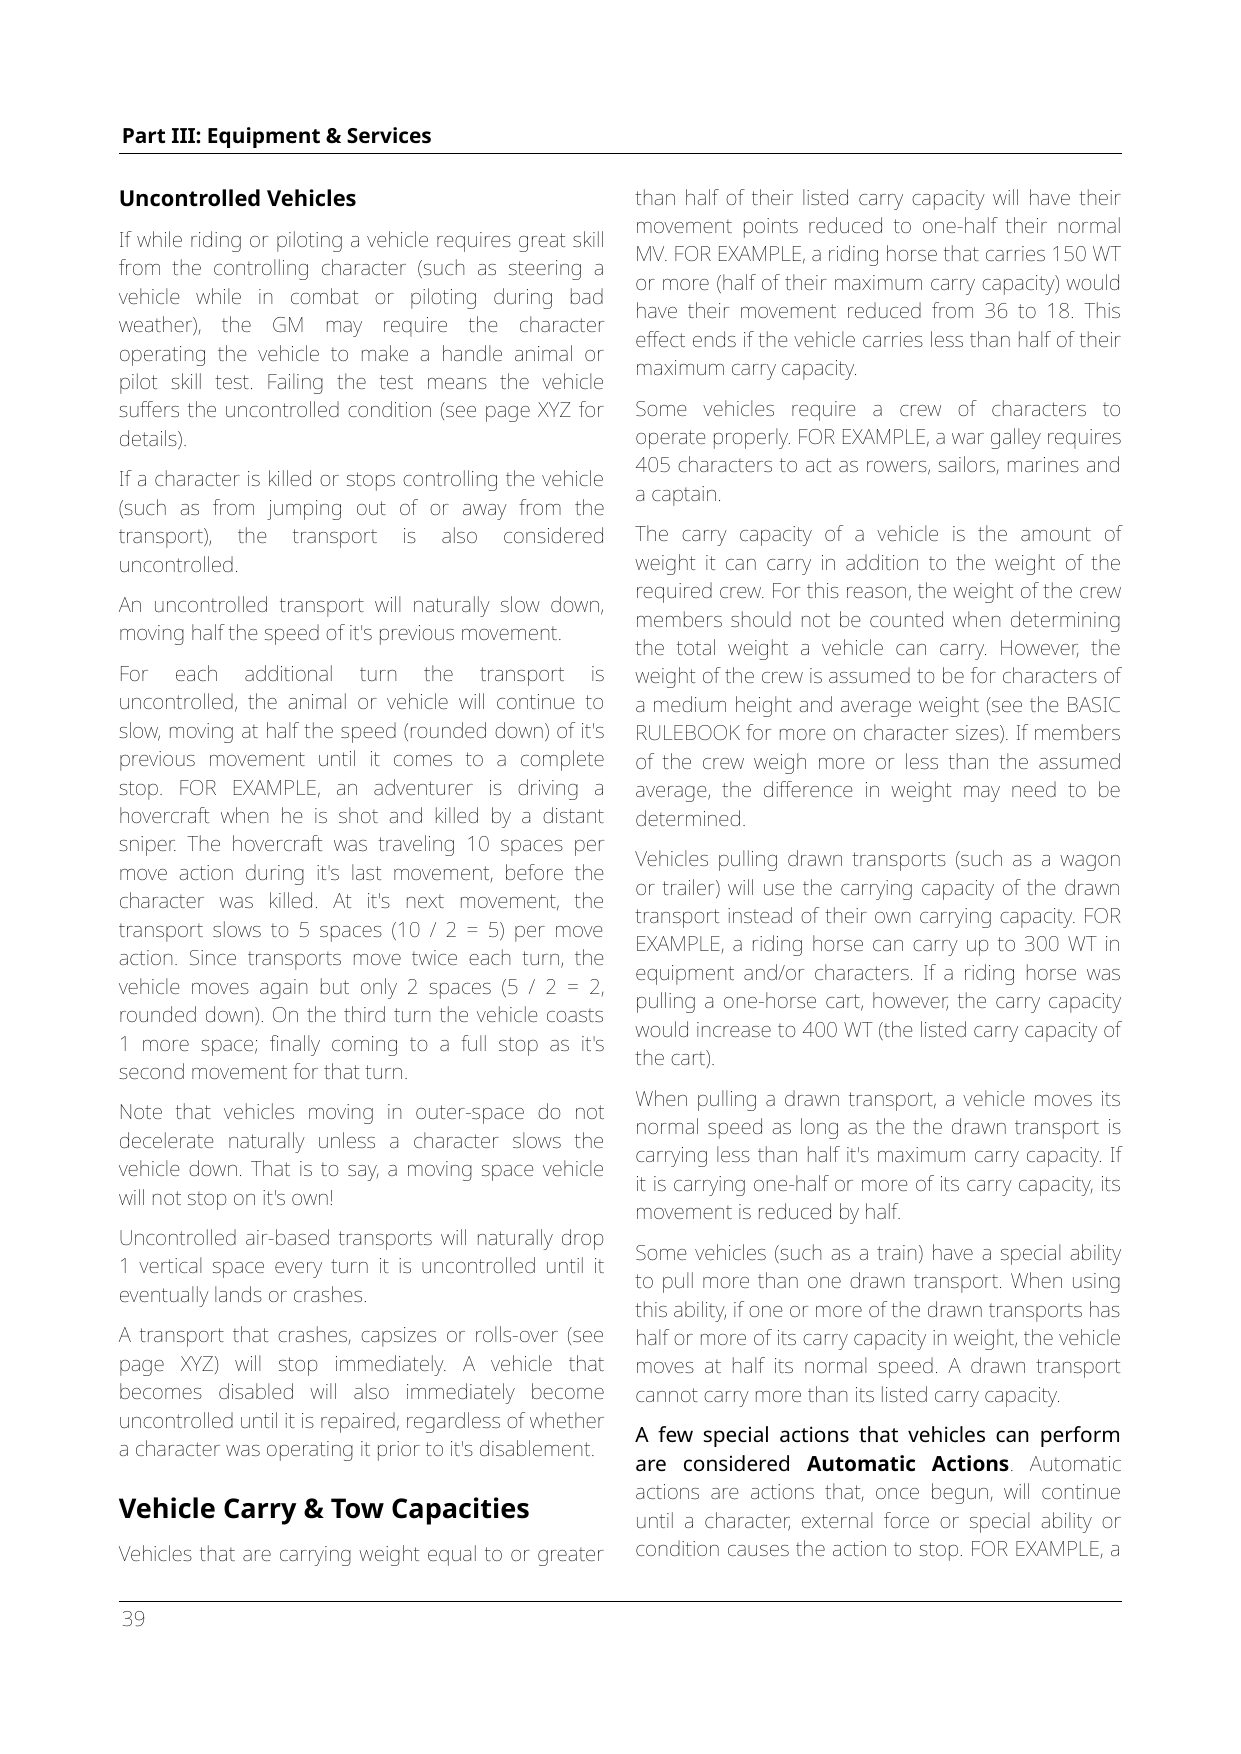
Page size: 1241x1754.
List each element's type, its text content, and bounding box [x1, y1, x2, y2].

text Uncontrolled air-based transports will naturally drop 1 vertical space every turn it is uncontrolled until it eventually lands or crashes. [118, 1223, 605, 1308]
text When pulling a drawn transport, a vehicle moves its normal speed as long as the the drawn transport is carrying less than half it's maximum carry capacity. If it is carrying one-half or more of its carry capacity, its movement is reduced by half. [635, 1084, 1122, 1226]
text If a character is killed or stops controlling the vehicle (such as from jumping out of or away from the transport), the transport is also considered uncontrolled. [118, 464, 605, 578]
text Note that vehicles moving in outer-space do not decelerate naturally unless a character slows the vehicle down. That is to say, a moving space vehicle will not stop on it's own! [118, 1097, 605, 1211]
text than half of their listed carry capacity will have their movement points reduced to one-half their normal MV. FOR EXAMPLE, a riding horse that carries 150 WT or more (half of their maximum carry capacity) would have their movement reduced from 36 to 18. This effect ends if the vehicle carries less than half of their maximum carry capacity. [635, 183, 1122, 382]
text An uncontrolled transport will naturally slow down, moving half the speed of it's previous movement. [118, 590, 605, 647]
subtitle Vehicle Carry & Tow Capacities [118, 1489, 605, 1526]
text The carry capacity of a vehicle is the amount of weight it can carry in addition to the weight of the required crew. For this reason, the weight of the crew members should not be counted when determining the total weight a vehicle can carry. However, the weight of the crew is assumed to be for characters of a medium height and average weight (see the BASIC RULEBOOK for more on character sizes). If members of the crew weigh more or less than the assumed average, the difference in weight may need to be determined. [635, 519, 1122, 832]
text For each additional turn the transport is uncontrolled, the animal or vehicle will continue to slow, moving at half the speed (rounded down) of it's previous movement until it comes to a complete stop. FOR EXAMPLE, an adventurer is driving a hovercraft when he is shot and killed by a distant sniper. The hovercraft was traveling 10 spaces per move action during it's last movement, before the character was killed. At it's next movement, the transport slows to 5 spaces (10 / 2 = 5) per move action. Since transports move twice each turn, the vehicle moves again but only 2 spaces (5 / 2 = 2, rounded down). On the third turn the vehicle coasts 1 more space; finally coming to a full stop as it's second movement for that turn. [118, 659, 605, 1086]
text Some vehicles require a crew of characters to operate properly. FOR EXAMPLE, a war galley requires 405 characters to act as rowers, sailors, marines and a captain. [635, 394, 1122, 507]
text If while riding or piloting a vehicle requires great skill from the controlling character (such as steering a vehicle while in combat or piloting during bad weather), the GM may require the character operating the vehicle to make a handle animal or pilot skill test. Failing the test means the vehicle suffers the uncontrolled condition (see page XYZ for details). [118, 225, 605, 452]
text Some vehicles (such as a train) have a special ability to pull more than one drawn transport. When using this ability, if one or more of the drawn transports has half or more of its carry capacity in weight, the vehicle moves at half its normal speed. A drawn transport cannot carry more than its listed carry capacity. [635, 1238, 1122, 1408]
text Vehicles pulling drawn transports (such as a wagon or trailer) will use the carrying capacity of the drawn transport instead of their own carrying capacity. FOR EXAMPLE, a riding horse can carry up to 300 WT in equipment and/or characters. If a riding horse was pulling a one-horse cart, however, the carry capacity would increase to 400 WT (the listed carry capacity of the cart). [635, 844, 1122, 1072]
text A few special actions that vehicles can perform are considered Automatic Actions. Automatic actions are actions that, once begun, will continue until a character, external force or special ability or condition causes the action to stop. FOR EXAMPLE, a [635, 1420, 1122, 1563]
subtitle Uncontrolled Vehicles [118, 183, 605, 212]
text Vehicles that are carrying weight equal to or greater [118, 1539, 605, 1567]
text A transport that crashes, capsizes or rolls-over (see page XYZ) will stop immediately. A vehicle that becomes disabled will also immediately become uncontrolled until it is repaired, regardless of whether a character was operating it prior to it's disablement. [118, 1321, 605, 1463]
